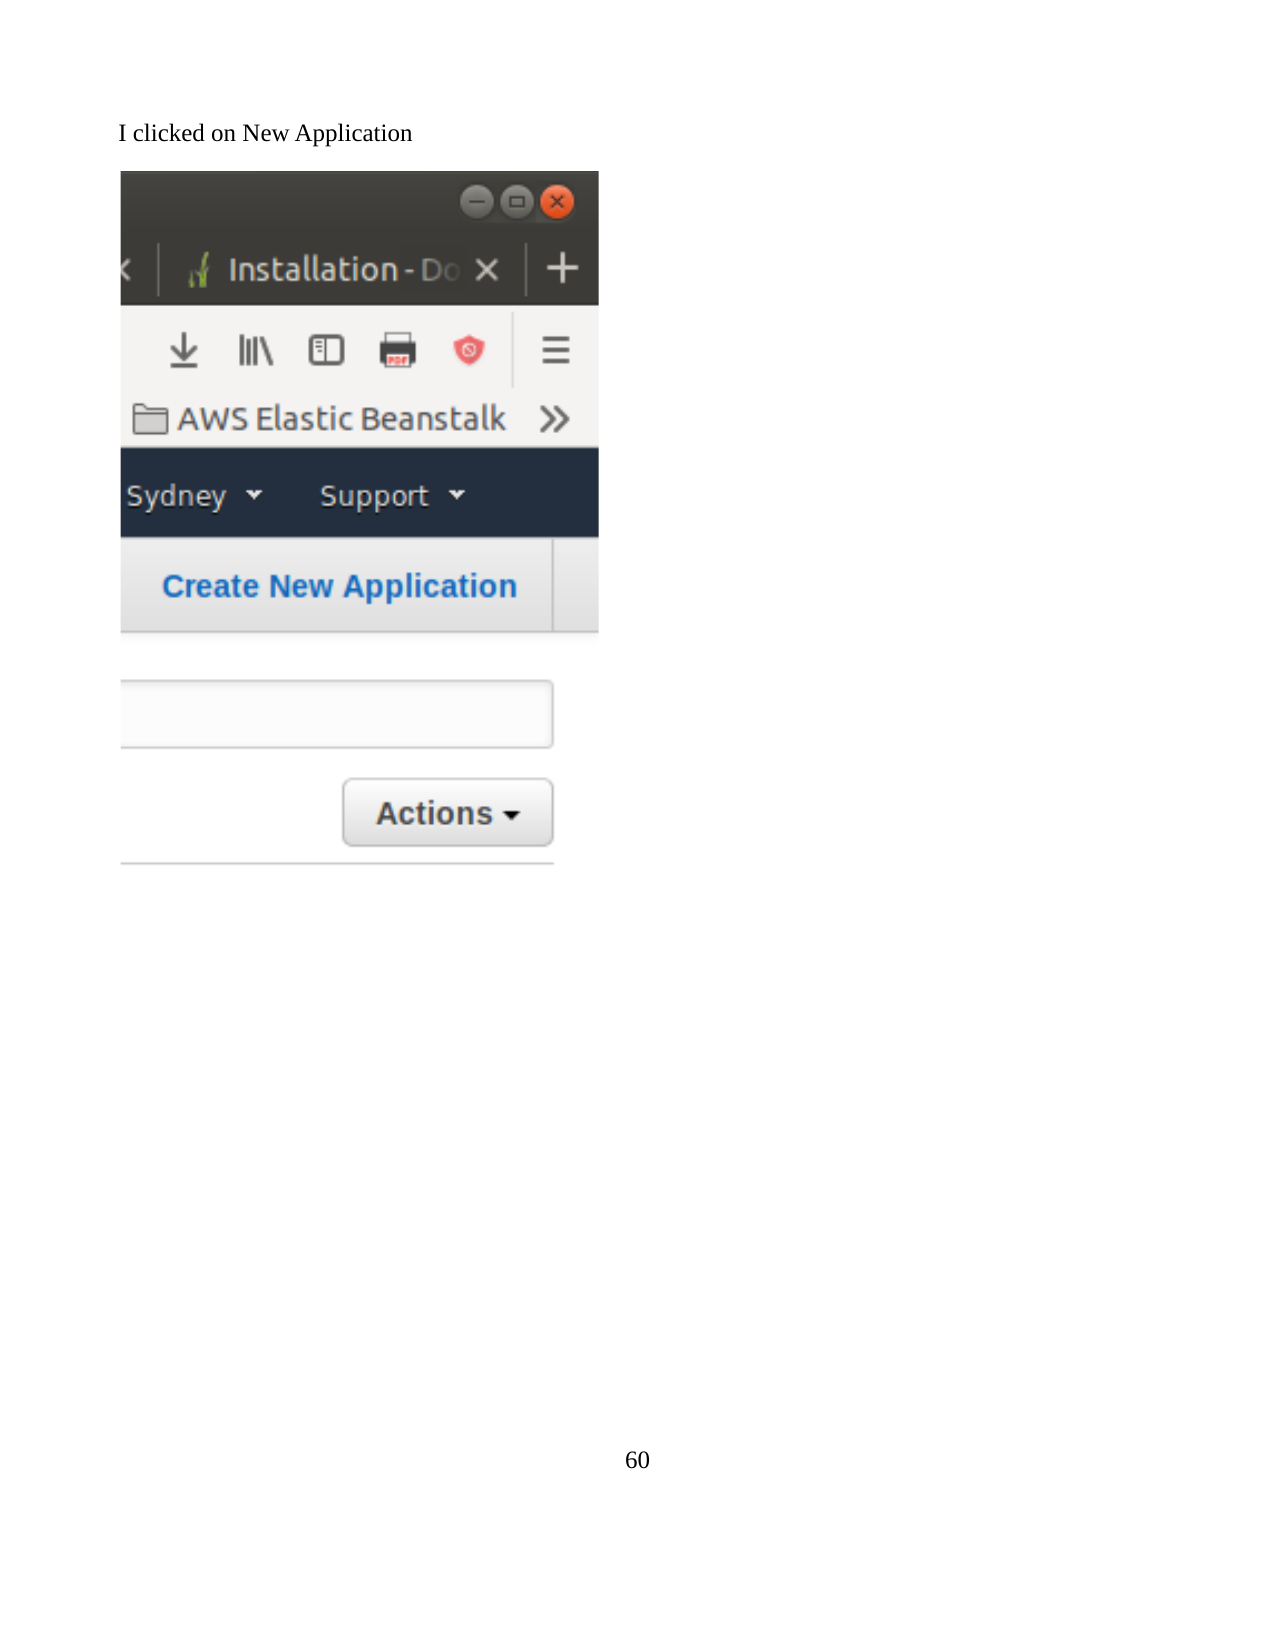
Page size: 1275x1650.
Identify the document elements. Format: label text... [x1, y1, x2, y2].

text I clicked on New Application [118, 118, 1157, 147]
